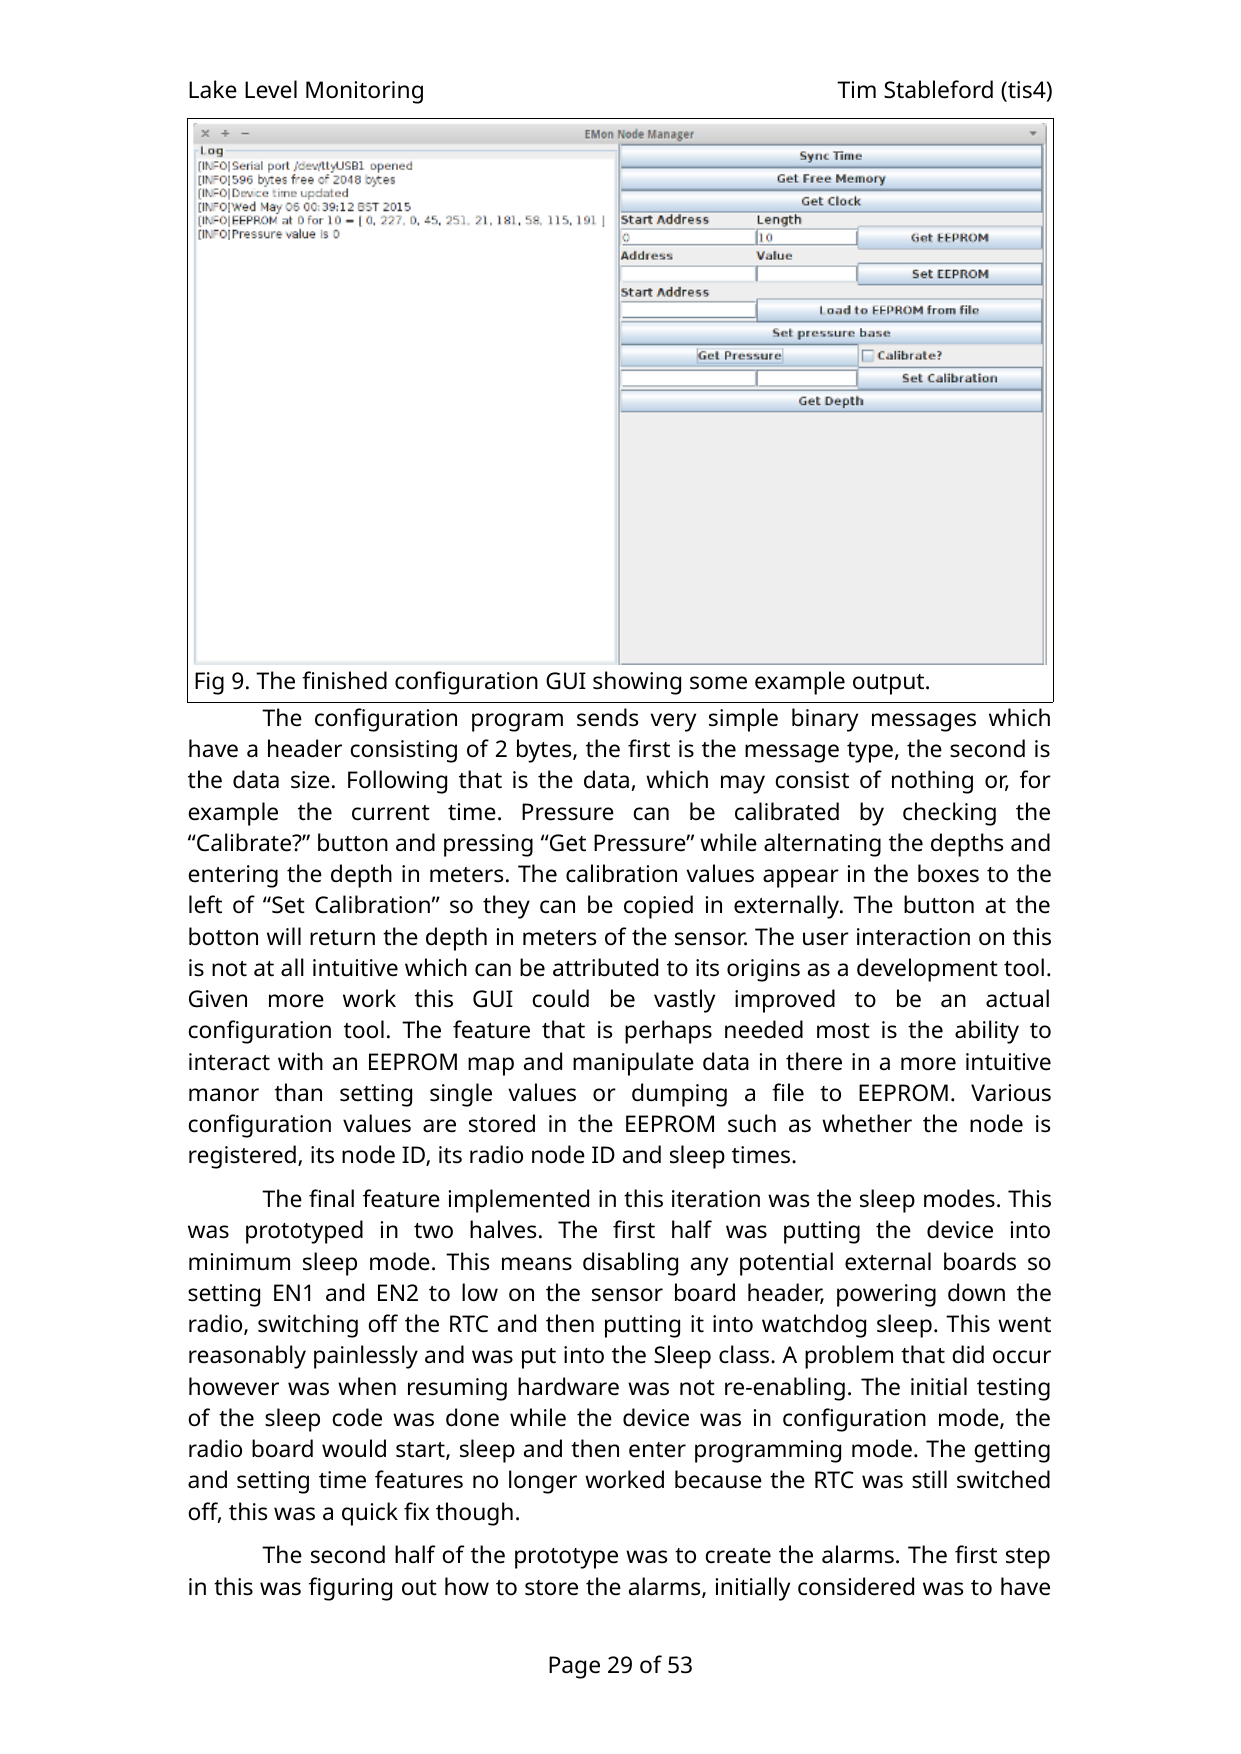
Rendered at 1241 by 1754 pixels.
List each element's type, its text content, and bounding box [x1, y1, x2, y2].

text The final feature implemented in this iteration was the sleep modes. This was prototyped in two halves. The first half was putting the device into minimum sleep mode. This means disabling any potential external boards so setting EN1 and EN2 to low on the sensor board header, powering down the radio, switching off the RTC and then putting it into watchdog sleep. This went reasonably painlessly and was put into the Sleep class. A problem that did occur however was when resuming hardware was not re-enabling. The initial testing of the sleep code was done while the device was in configuration mode, the radio board would start, sleep and then enter programming mode. The getting and setting time features no longer worked because the RTC was still switched off, this was a quick fix though. [187, 1183, 1053, 1527]
text The configuration program sends very simple binary messages which have a header consisting of 2 bytes, the first is the message type, the second is the data size. Following that is the data, which may consist of nothing or, for example the current time. Pressure can be calibrated by checking the “Calibrate?” button and pressing “Get Pressure” while alternating the depths and entering the depth in meters. The calibration values appear in the boxes to the left of “Set Calibration” so they can be copied in externally. The button at the botton will return the depth in meters of the sensor. The user interaction on this is not at all intuitive which can be attributed to its origins as a development tool. Given more work this GUI could be vastly improved to be an actual configuration tool. The feature that is perhaps needed most is the ability to interact with an EEPROM map and manipulate data in there in a more intuitive manor than setting single values or dumping a file to EEPROM. Various configuration values are stored in the EEPROM such as whether the node is registered, its node ID, its radio node ID and sleep times. [187, 703, 1053, 1170]
picture [193, 123, 1047, 665]
table_header [188, 119, 1053, 664]
text The second half of the prototype was to create the alarms. The first step in this was figuring out how to store the alarms, initially considered was to have [187, 1539, 1053, 1602]
table_header Fig 9. The finished configuration GUI showing some example output. [188, 665, 1053, 702]
